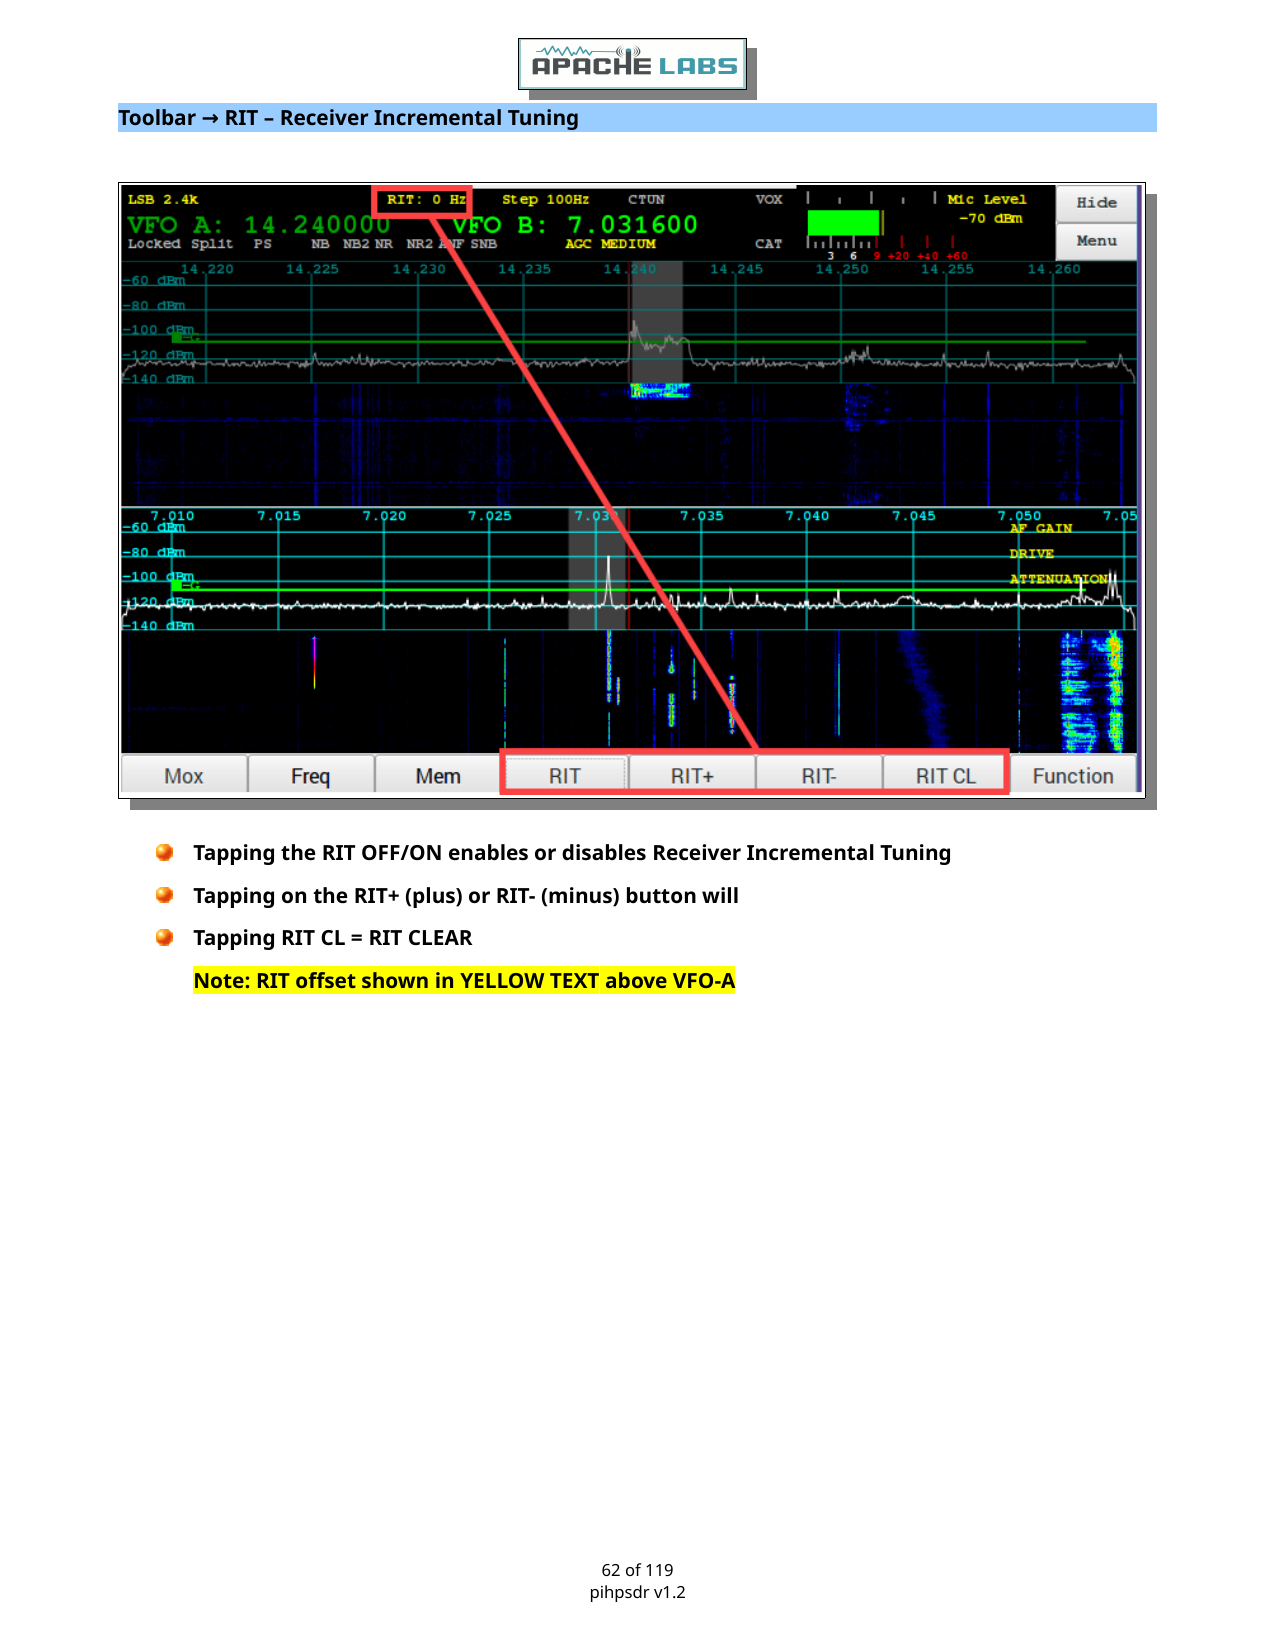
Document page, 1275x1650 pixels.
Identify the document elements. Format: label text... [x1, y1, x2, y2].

picture [521, 40, 744, 87]
subtitle Tapping RIT CL = RIT CLEAR [156, 923, 1157, 952]
subtitle Toolbar → RIT – Receiver Incremental Tuning [118, 103, 1157, 132]
picture [121, 185, 1142, 795]
subtitle Note: RIT offset shown in YELLOW TEXT above VFO-A [156, 966, 1157, 994]
subtitle Tapping the RIT OFF/ON enables or disables Receiver Incremental Tuning [156, 838, 1157, 867]
subtitle Tapping on the RIT+ (plus) or RIT- (minus) button will [156, 881, 1157, 909]
picture [156, 844, 173, 861]
picture [156, 887, 173, 903]
picture [156, 929, 173, 946]
